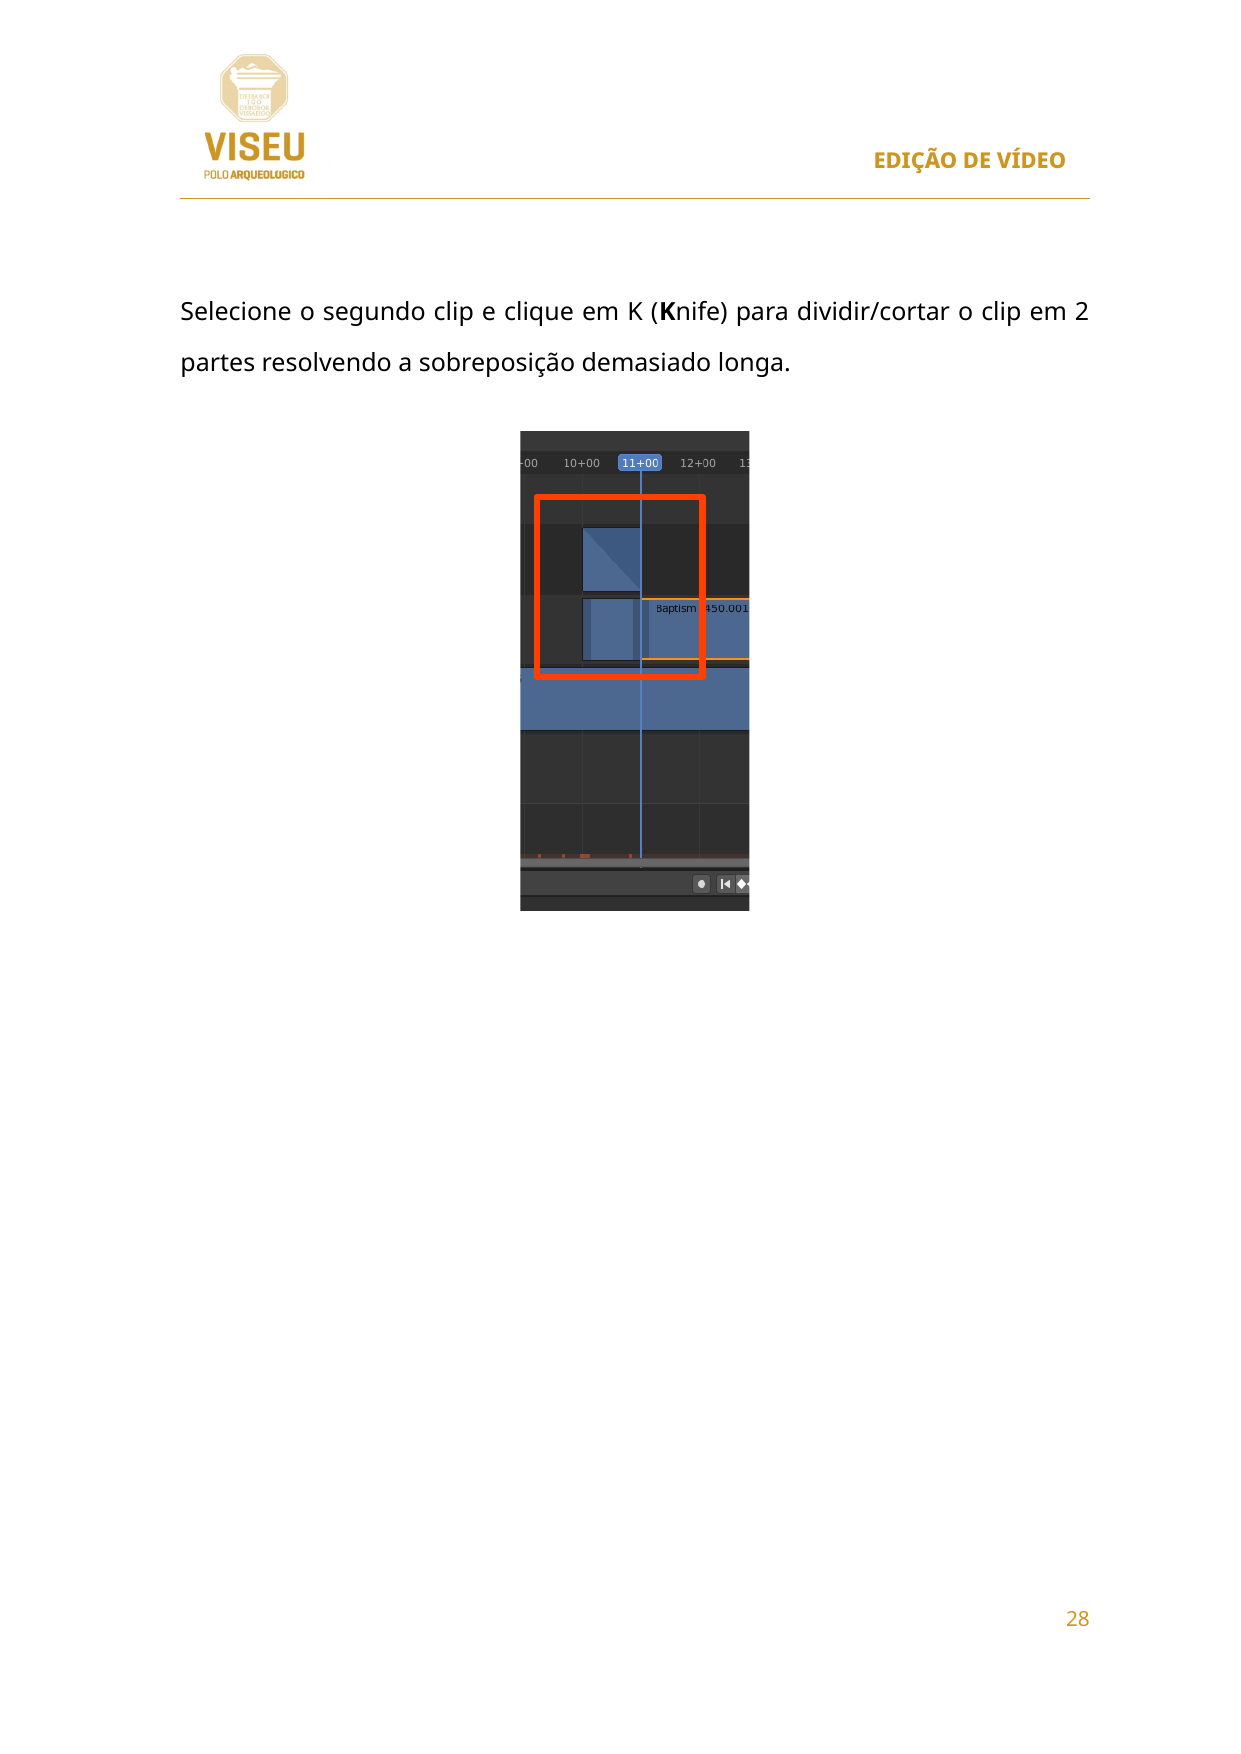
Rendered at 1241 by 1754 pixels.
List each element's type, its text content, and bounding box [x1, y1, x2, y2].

text Selecione o segundo clip e clique em K (Knife) para dividir/cortar o clip em 2 partes resolvendo a sobreposição demasiado longa. [180, 294, 1090, 379]
picture [520, 431, 750, 911]
